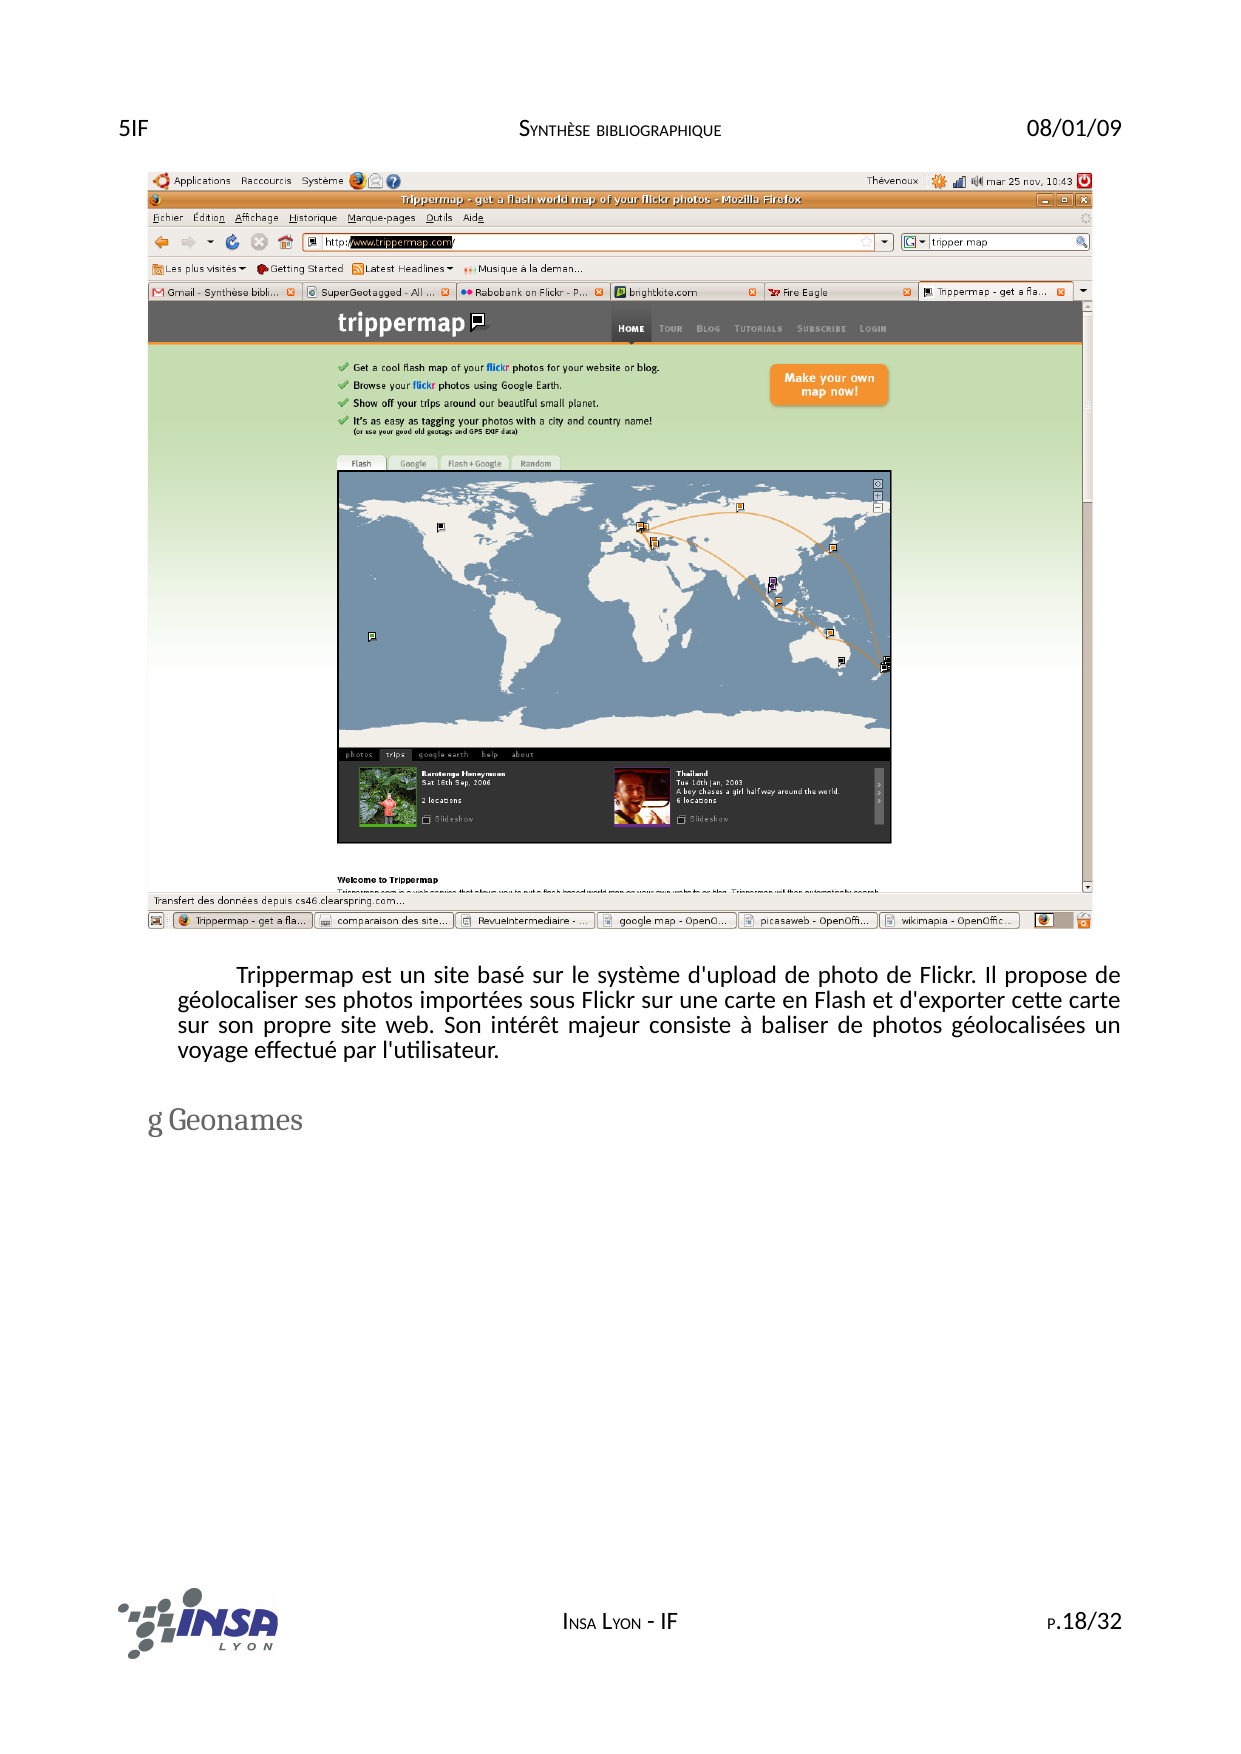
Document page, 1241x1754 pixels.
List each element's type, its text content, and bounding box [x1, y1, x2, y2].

text Trippermap est un site basé sur le système d'upload de photo de Flickr. Il propose de géolocaliser ses photos importées sous Flickr sur une carte en Flash et d'exporter cette carte sur son propre site web. Son intérêt majeur consiste à baliser de photos géolocalisées un voyage effectué par l'utilisateur. [177, 965, 1122, 1065]
picture [118, 1588, 278, 1659]
picture [147, 172, 1093, 929]
subtitle Geonames [118, 1101, 1122, 1138]
